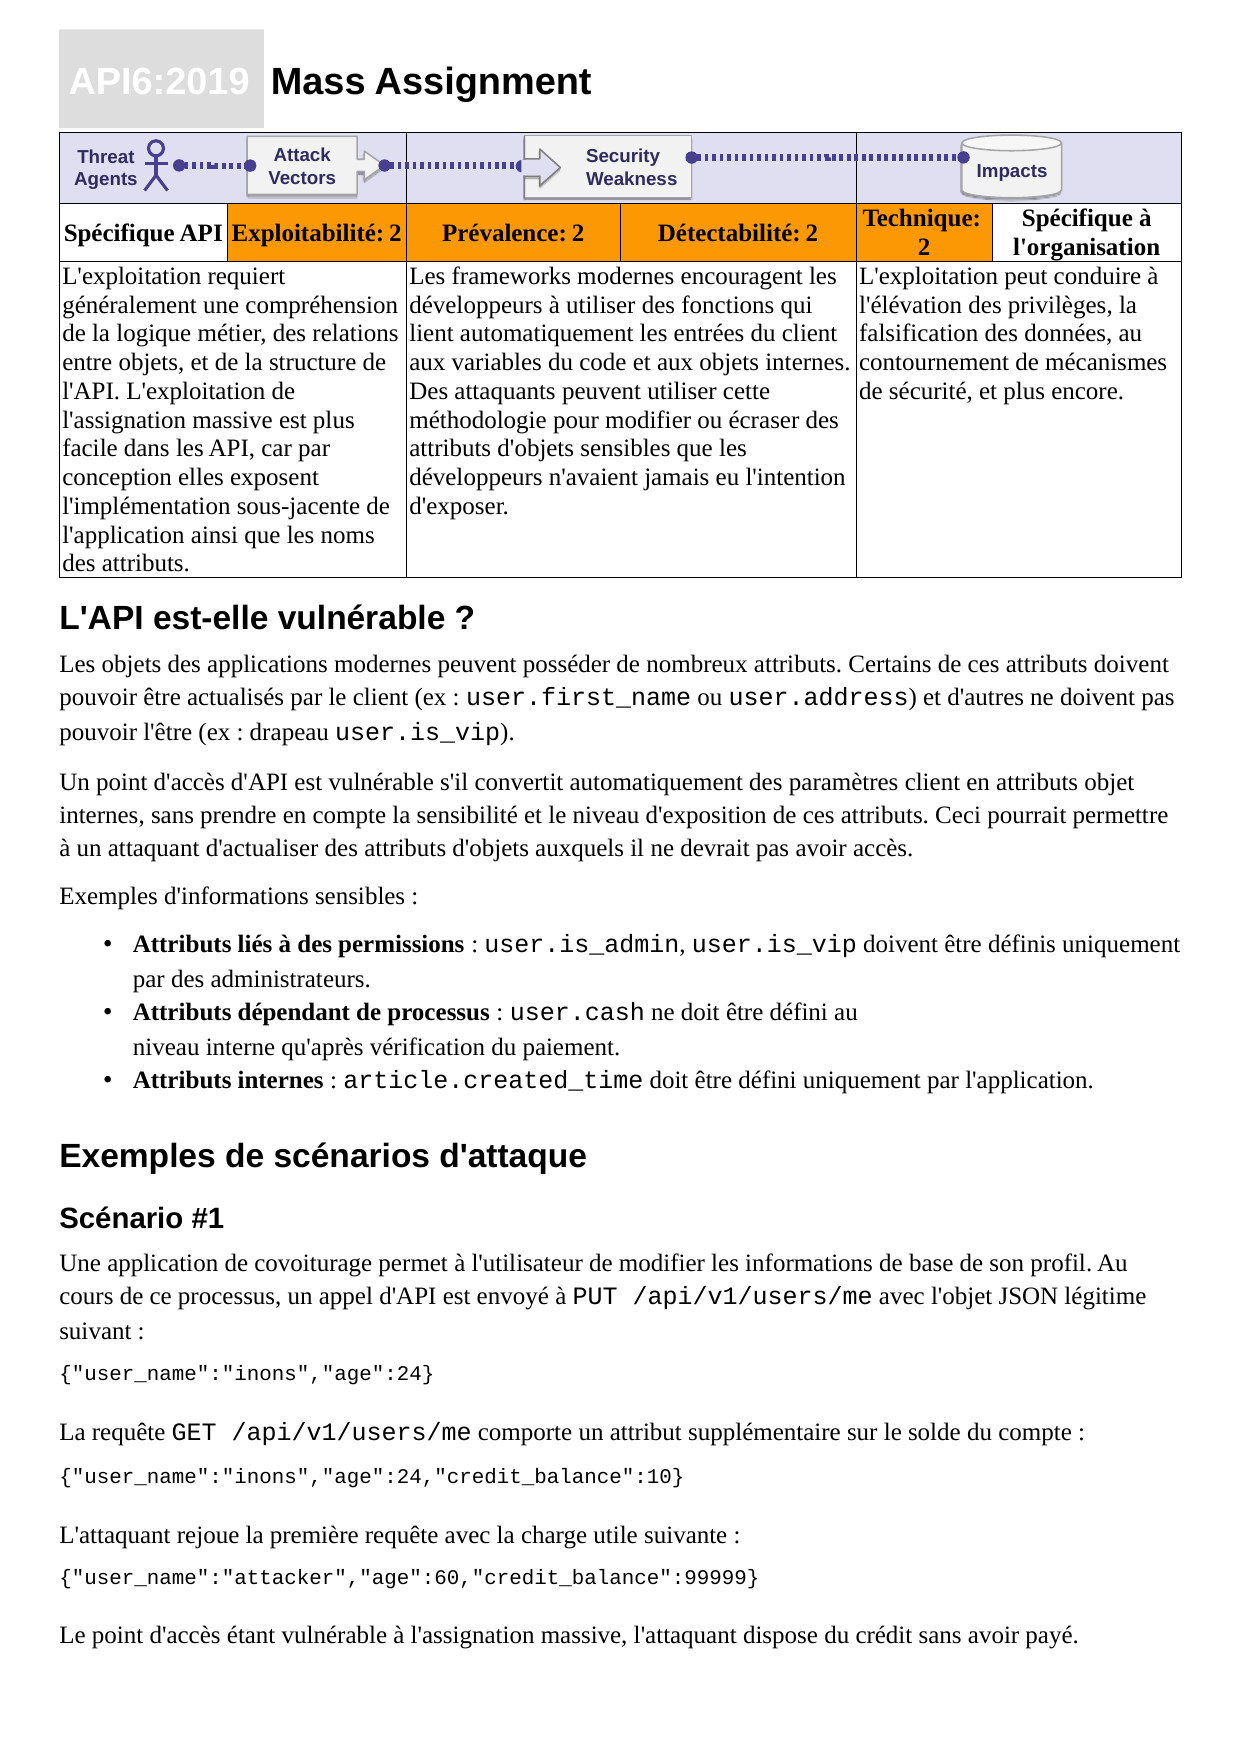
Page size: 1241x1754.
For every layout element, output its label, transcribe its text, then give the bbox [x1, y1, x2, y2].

text La requête GET /api/v1/users/me comporte un attribut supplémentaire sur le solde du compte : [59, 1417, 1181, 1447]
table_cell Technique: 2 [857, 204, 992, 261]
subtitle L'API est-elle vulnérable ? [59, 598, 1181, 637]
table_cell Spécifique API [60, 204, 227, 261]
text {"user_name":"inons","age":24,"credit_balance":10} [59, 1467, 1181, 1490]
text Une application de covoiturage permet à l'utilisateur de modifier les informations de base de son profil. Au cours de ce processus, un appel d'API est envoyé à PUT /api/v1/users/me avec l'objet JSON légitime suivant : [59, 1248, 1181, 1344]
text {"user_name":"attacker","age":60,"credit_balance":99999} [59, 1567, 1181, 1591]
text Les objets des applications modernes peuvent posséder de nombreux attributs. Certains de ces attributs doivent pouvoir être actualisés par le client (ex : user.first_name ou user.address) et d'autres ne doivent pas pouvoir l'être (ex : drapeau user.is_vip). [59, 649, 1181, 748]
table_cell Prévalence: 2 [407, 204, 620, 261]
table_cell Exploitabilité: 2 [228, 204, 406, 261]
text {"user_name":"inons","age":24} [59, 1363, 1181, 1387]
table_header [620, 133, 856, 203]
table_header [60, 133, 227, 203]
list Attributs liés à des permissions : user.is_admin, user.is_vip doivent être définis uniquement par des administrateurs. [103, 929, 1181, 992]
list Attributs dépendant de processus : user.cash ne doit être défini au niveau interne qu'après vérification du paiement. [103, 997, 1181, 1061]
text Le point d'accès étant vulnérable à l'assignation massive, l'attaquant dispose du crédit sans avoir payé. [59, 1620, 1181, 1649]
text L'attaquant rejoue la première requête avec la charge utile suivante : [59, 1520, 1181, 1548]
subtitle Exemples de scénarios d'attaque [59, 1136, 1181, 1174]
table_cell L'exploitation peut conduire à l'élévation des privilèges, la falsification des données, au contournement de mécanismes de sécurité, et plus encore. [857, 262, 1181, 577]
table_cell Spécifique à l'organisation [993, 204, 1181, 261]
table_header [857, 133, 992, 203]
text Exemples d'informations sensibles : [59, 881, 1181, 910]
subtitle Scénario #1 [59, 1201, 1181, 1235]
text Un point d'accès d'API est vulnérable s'il convertit automatiquement des paramètres client en attributs objet internes, sans prendre en compte la sensibilité et le niveau d'exposition de ces attributs. Ceci pourrait permettre à un attaquant d'actualiser des attributs d'objets auxquels il ne devrait pas avoir accès. [59, 767, 1181, 862]
list Attributs internes : article.created_time doit être défini uniquement par l'application. [103, 1065, 1181, 1096]
table_header [407, 133, 620, 203]
table_header [227, 133, 406, 203]
table_header [992, 133, 1181, 203]
table_cell L'exploitation requiert généralement une compréhension de la logique métier, des relations entre objets, et de la structure de l'API. L'exploitation de l'assignation massive est plus facile dans les API, car par conception elles exposent l'implémentation sous-jacente de l'application ainsi que les noms des attributs. [60, 262, 406, 577]
table_cell Détectabilité: 2 [621, 204, 856, 261]
table_cell Les frameworks modernes encouragent les développeurs à utiliser des fonctions qui lient automatiquement les entrées du client aux variables du code et aux objets internes. Des attaquants peuvent utiliser cette méthodologie pour modifier ou écraser des attributs d'objets sensibles que les développeurs n'avaient jamais eu l'intention d'exposer. [407, 262, 856, 577]
